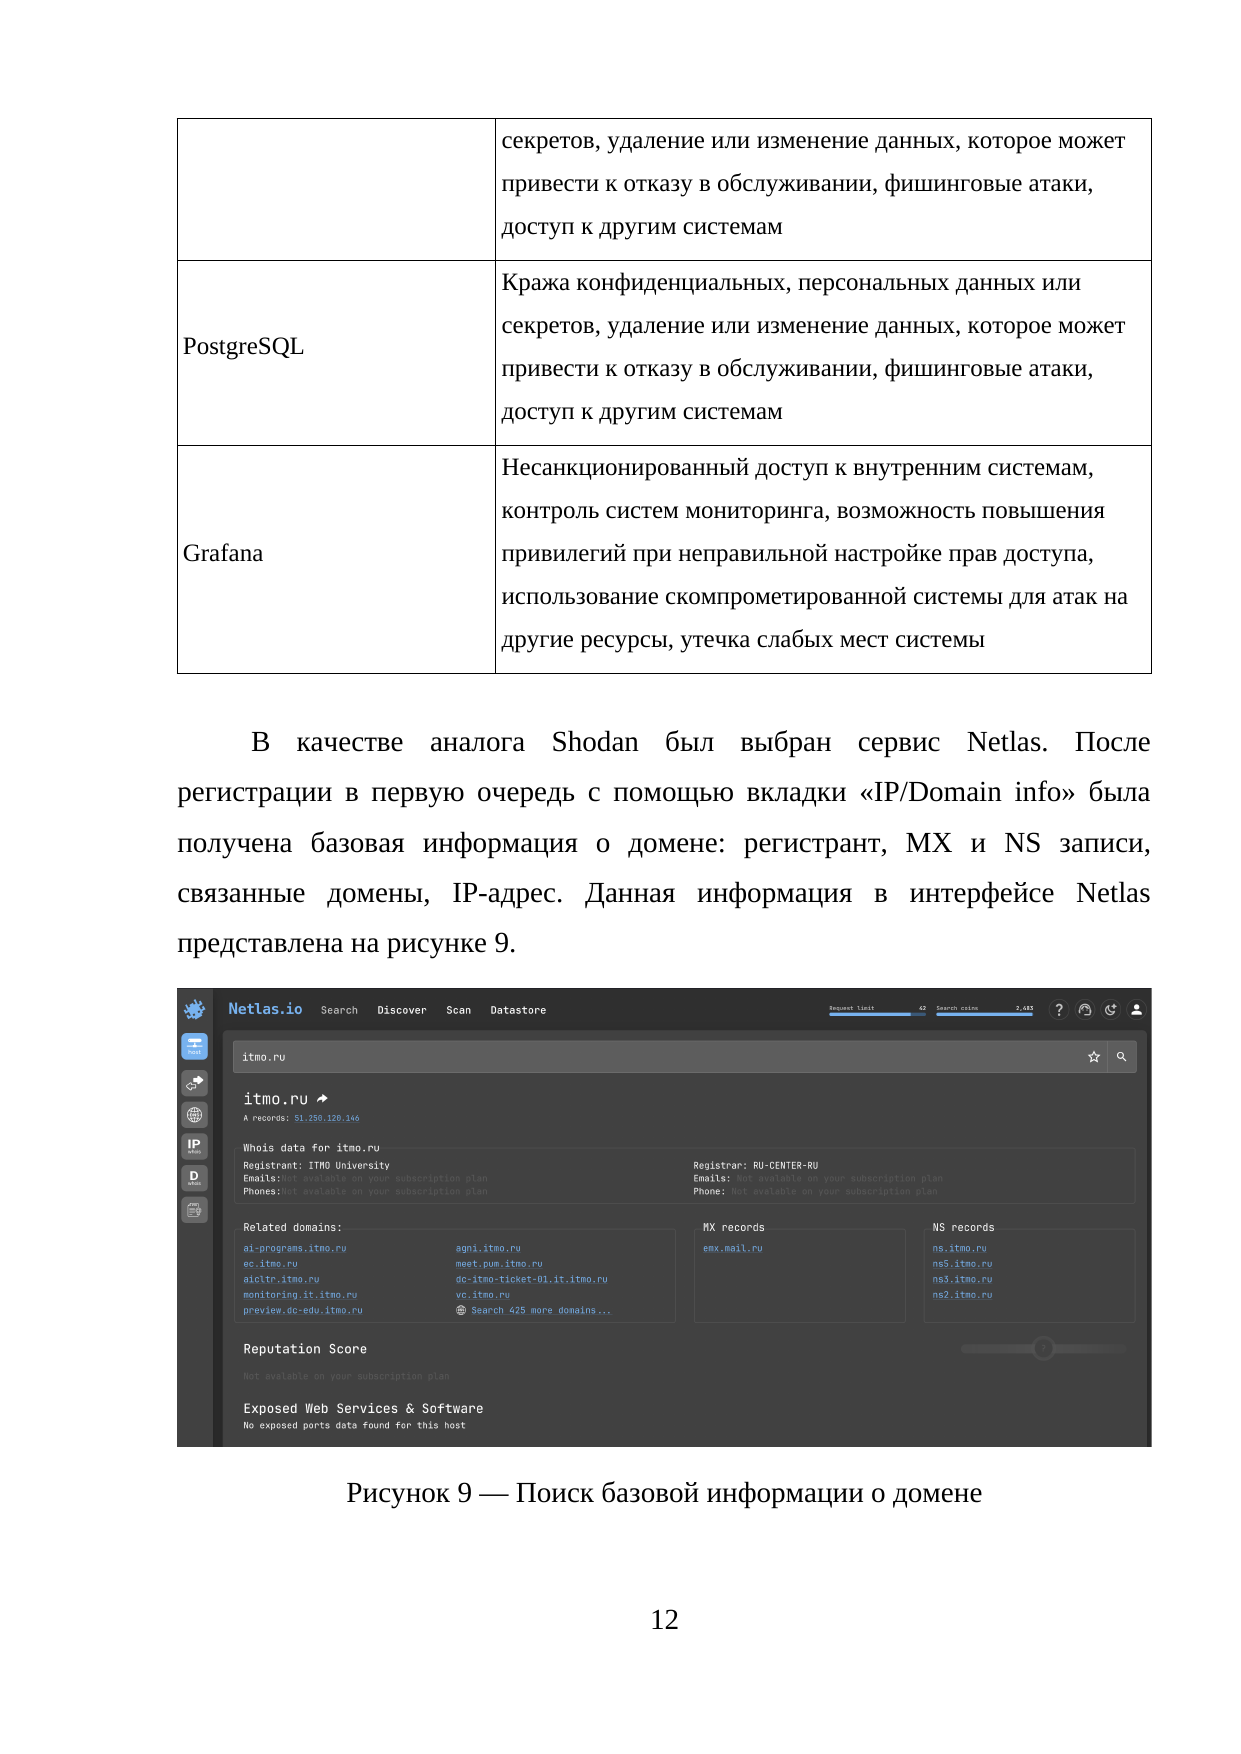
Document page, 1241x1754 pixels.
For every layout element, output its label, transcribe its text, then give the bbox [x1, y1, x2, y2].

table_cell Несанкционированный доступ к внутренним системам, контроль систем мониторинга, возможность повышения привилегий при неправильной настройке прав доступа, использование скомпрометированной системы для атак на другие ресурсы, утечка слабых мест системы [496, 446, 1151, 673]
text В качестве аналога Shodan был выбран сервис Netlas. После регистрации в первую очередь с помощью вкладки «IP/Domain info» была получена базовая информация о домене: регистрант, MX и NS записи, связанные домены, IP-адрес. Данная информация в интерфейсе Netlas представлена на рисунке 9. [177, 724, 1152, 959]
table_cell Кража конфиденциальных, персональных данных или секретов, удаление или изменение данных, которое может привести к отказу в обслуживании, фишинговые атаки, доступ к другим системам [496, 261, 1151, 445]
table_cell Grafana [178, 446, 495, 673]
table_cell секретов, удаление или изменение данных, которое может привести к отказу в обслуживании, фишинговые атаки, доступ к другим системам [496, 119, 1151, 260]
text Рисунок 9 — Поиск базовой информации о домене [177, 1447, 1152, 1509]
table_cell [178, 119, 495, 260]
picture [177, 988, 1152, 1447]
table_cell PostgreSQL [178, 261, 495, 445]
